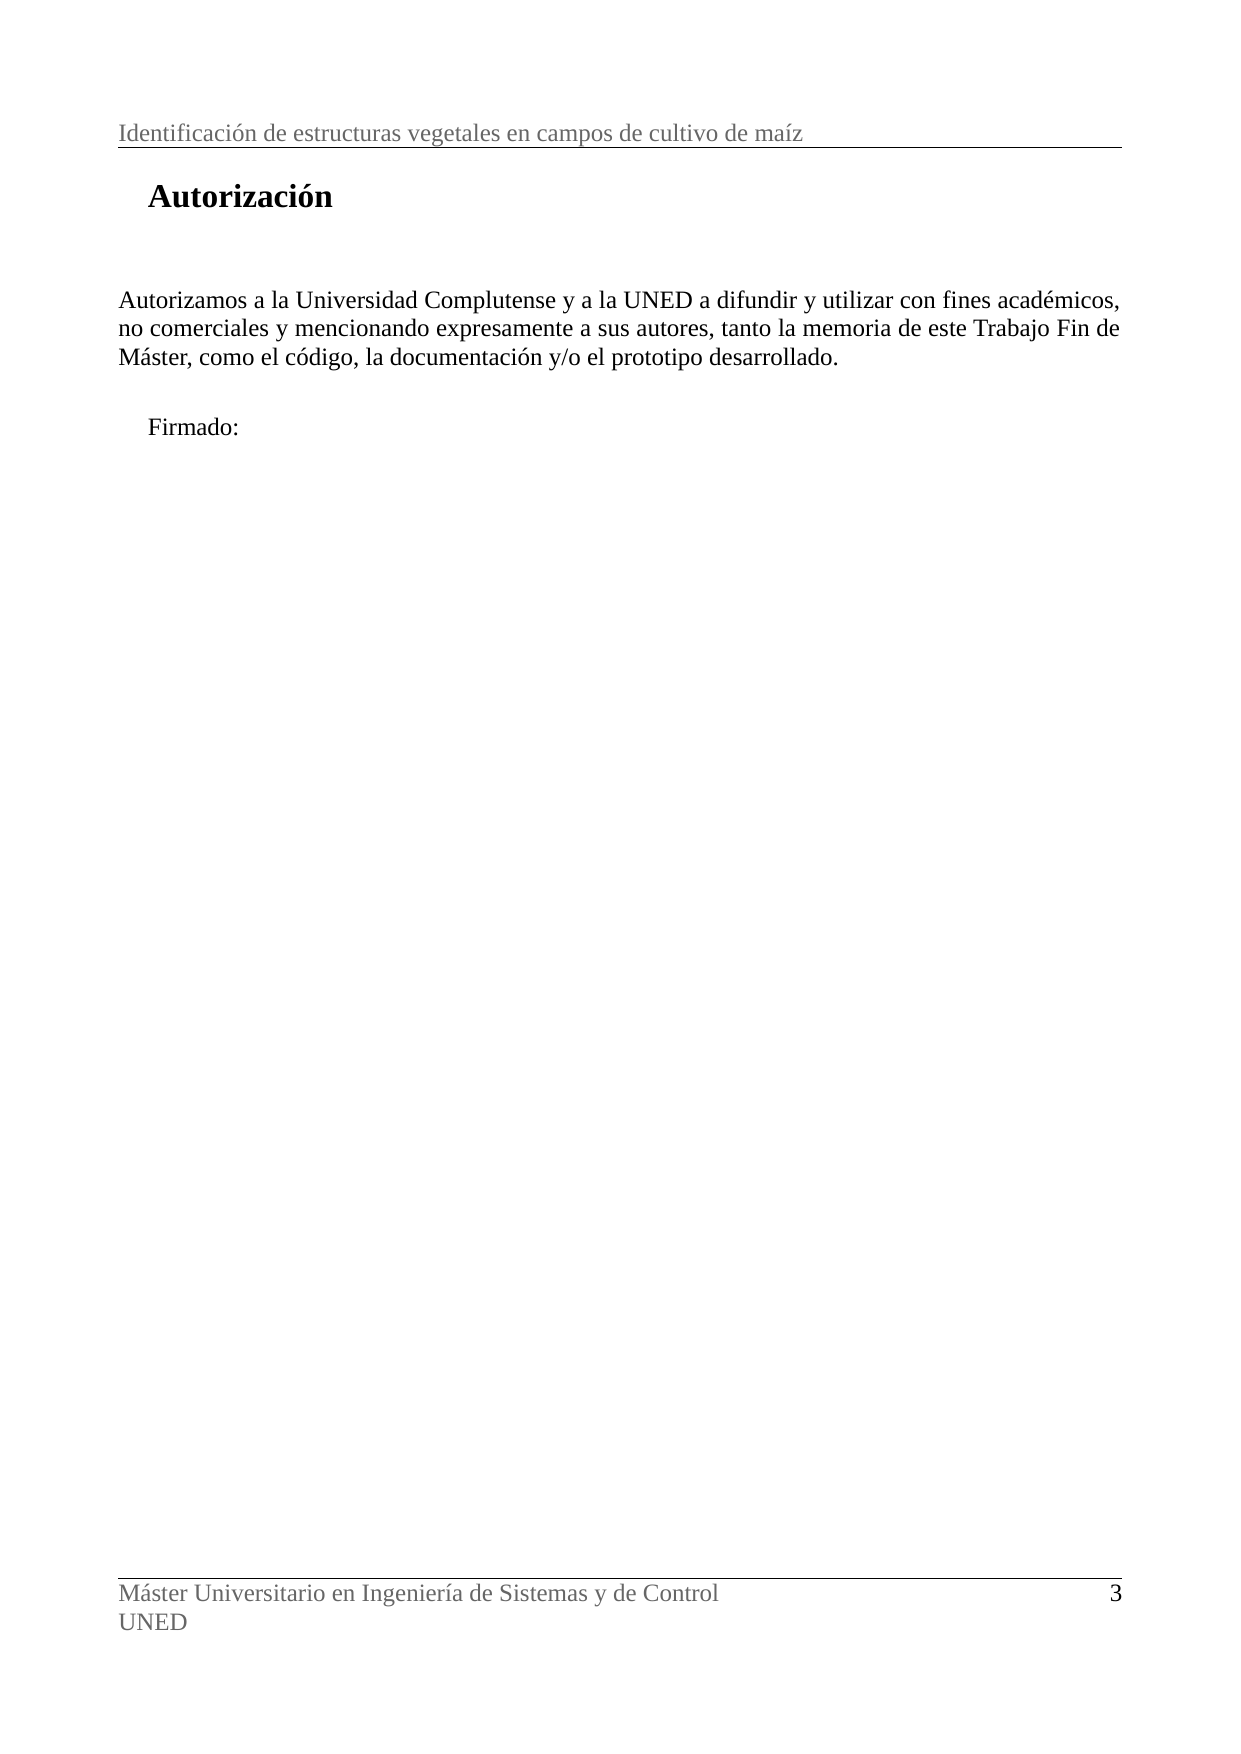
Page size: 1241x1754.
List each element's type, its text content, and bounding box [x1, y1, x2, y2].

text Autorizamos a la Universidad Complutense y a la UNED a difundir y utilizar con fines académicos, no comerciales y mencionando expresamente a sus autores, tanto la memoria de este Trabajo Fin de Máster, como el código, la documentación y/o el prototipo desarrollado. [118, 285, 1122, 371]
text Firmado: [118, 412, 1122, 441]
text Autorización [118, 176, 1122, 215]
